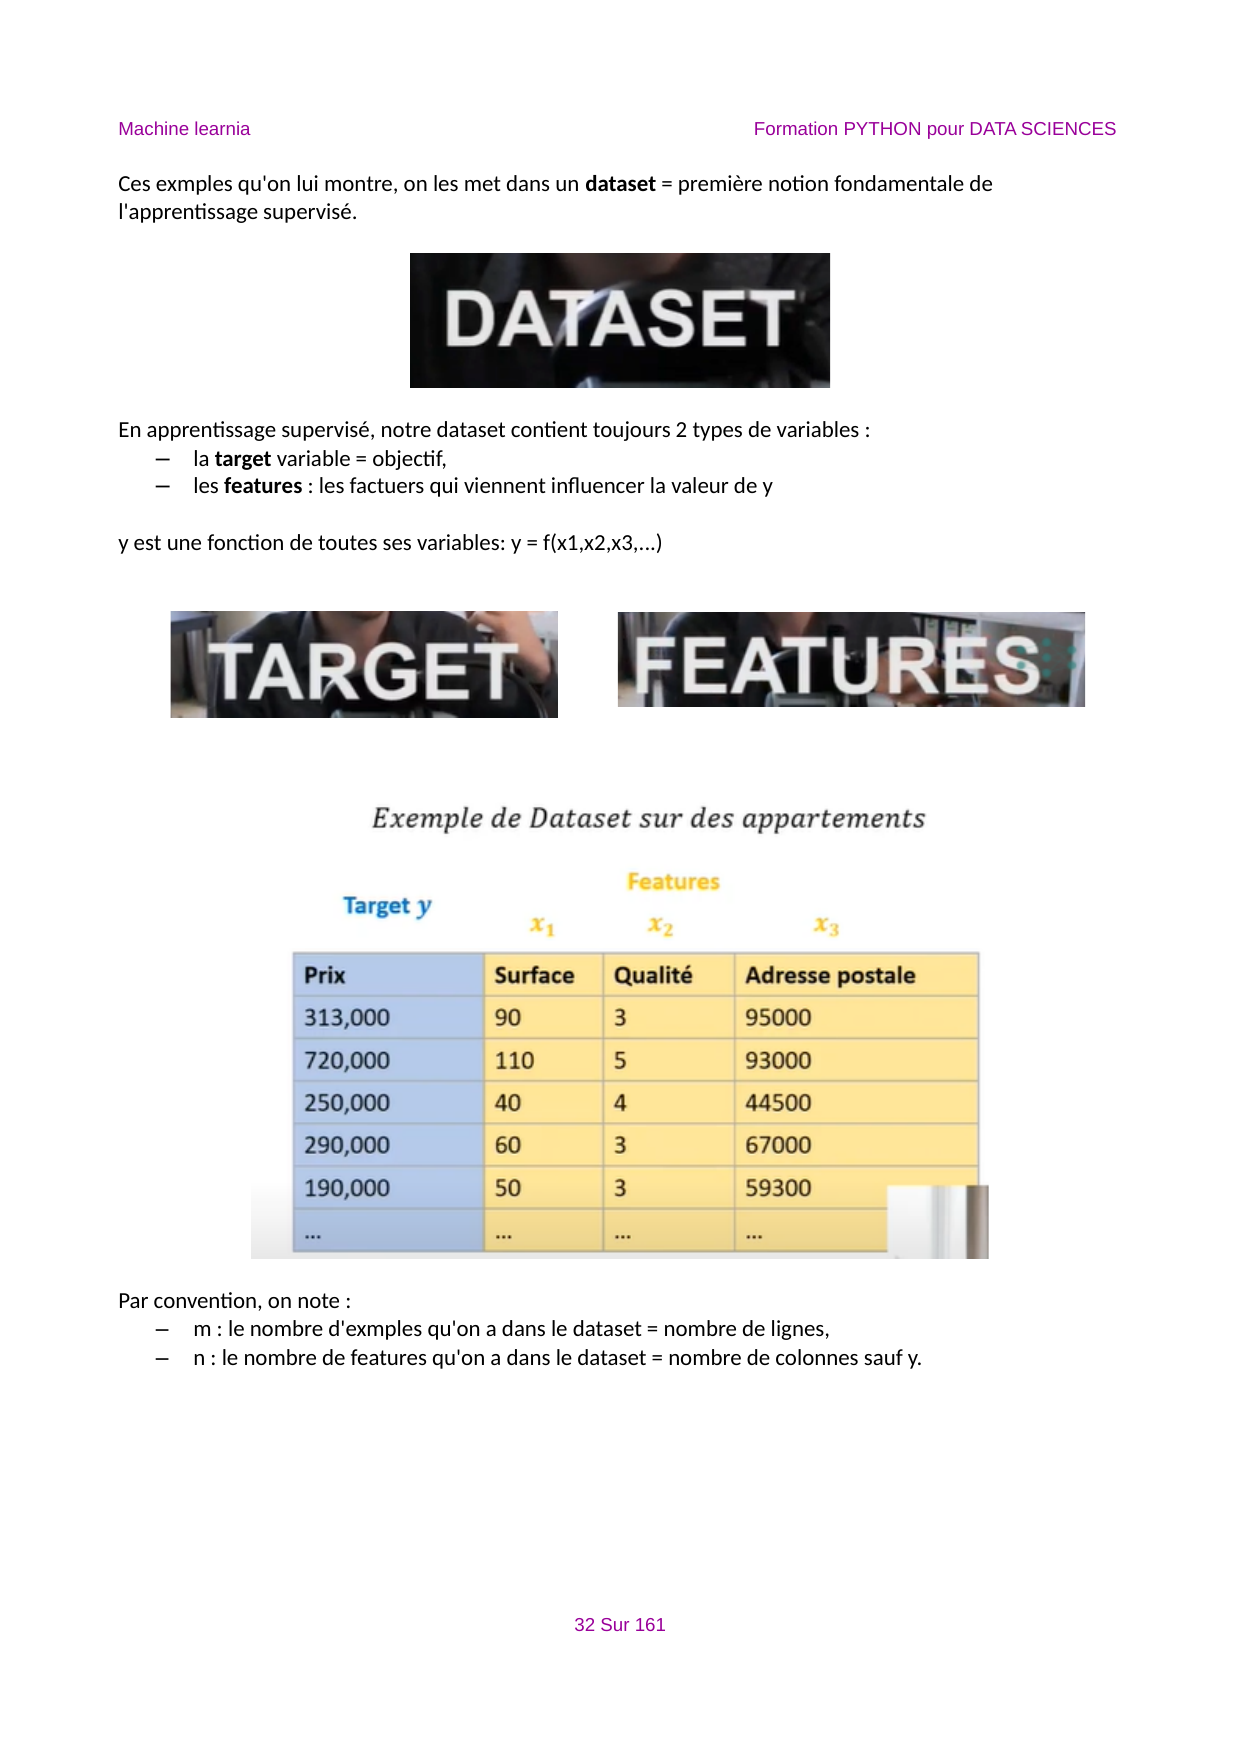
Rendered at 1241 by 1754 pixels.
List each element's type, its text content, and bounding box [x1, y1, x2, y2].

text Ces exmples qu'on lui montre, on les met dans un dataset = première notion fondamentale de l'apprentissage supervisé. [118, 169, 1122, 225]
picture [251, 774, 989, 1259]
picture [617, 612, 1086, 707]
text y est une fonction de toutes ses variables: y = f(x1,x2,x3,...) [118, 528, 1122, 556]
text En apprentissage supervisé, notre dataset contient toujours 2 types de variables : [118, 416, 1122, 444]
list m : le nombre d'exmples qu'on a dans le dataset = nombre de lignes, [156, 1314, 1122, 1343]
list la target variable = objectif, [156, 444, 1122, 472]
list les features : les factuers qui viennent influencer la valeur de y [156, 472, 1122, 500]
list n : le nombre de features qu'on a dans le dataset = nombre de colonnes sauf y. [156, 1343, 1122, 1371]
text Par convention, on note : [118, 1287, 1122, 1314]
picture [170, 611, 558, 718]
picture [410, 253, 831, 388]
